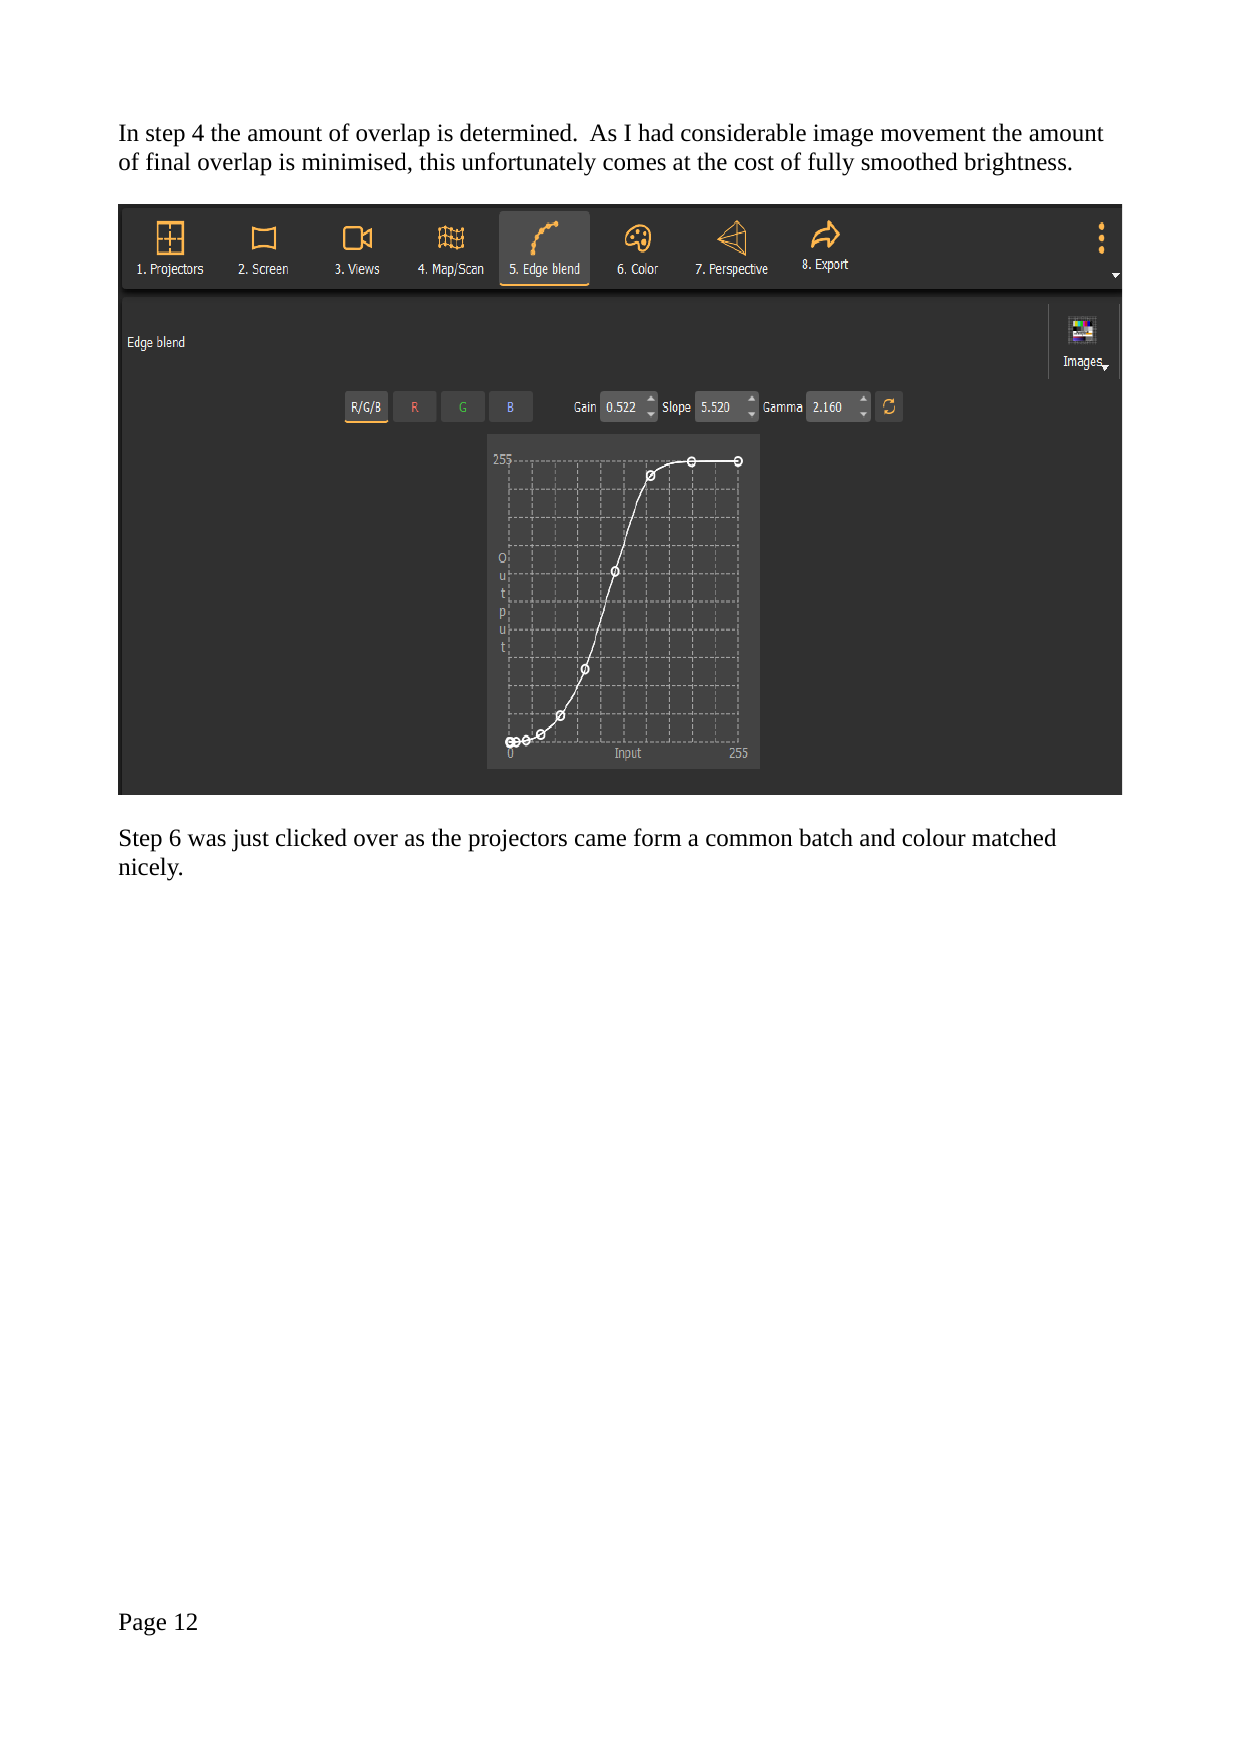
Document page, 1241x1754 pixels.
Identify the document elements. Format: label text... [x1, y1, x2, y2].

text In step 4 the amount of overlap is determined. As I had considerable image movement the amount of final overlap is minimised, this unfortunately comes at the cost of fully smoothed brightness. [118, 118, 1122, 176]
text Step 6 was just clicked over as the projectors came form a common batch and colour matched nicely. [118, 823, 1122, 881]
picture [118, 204, 1123, 795]
